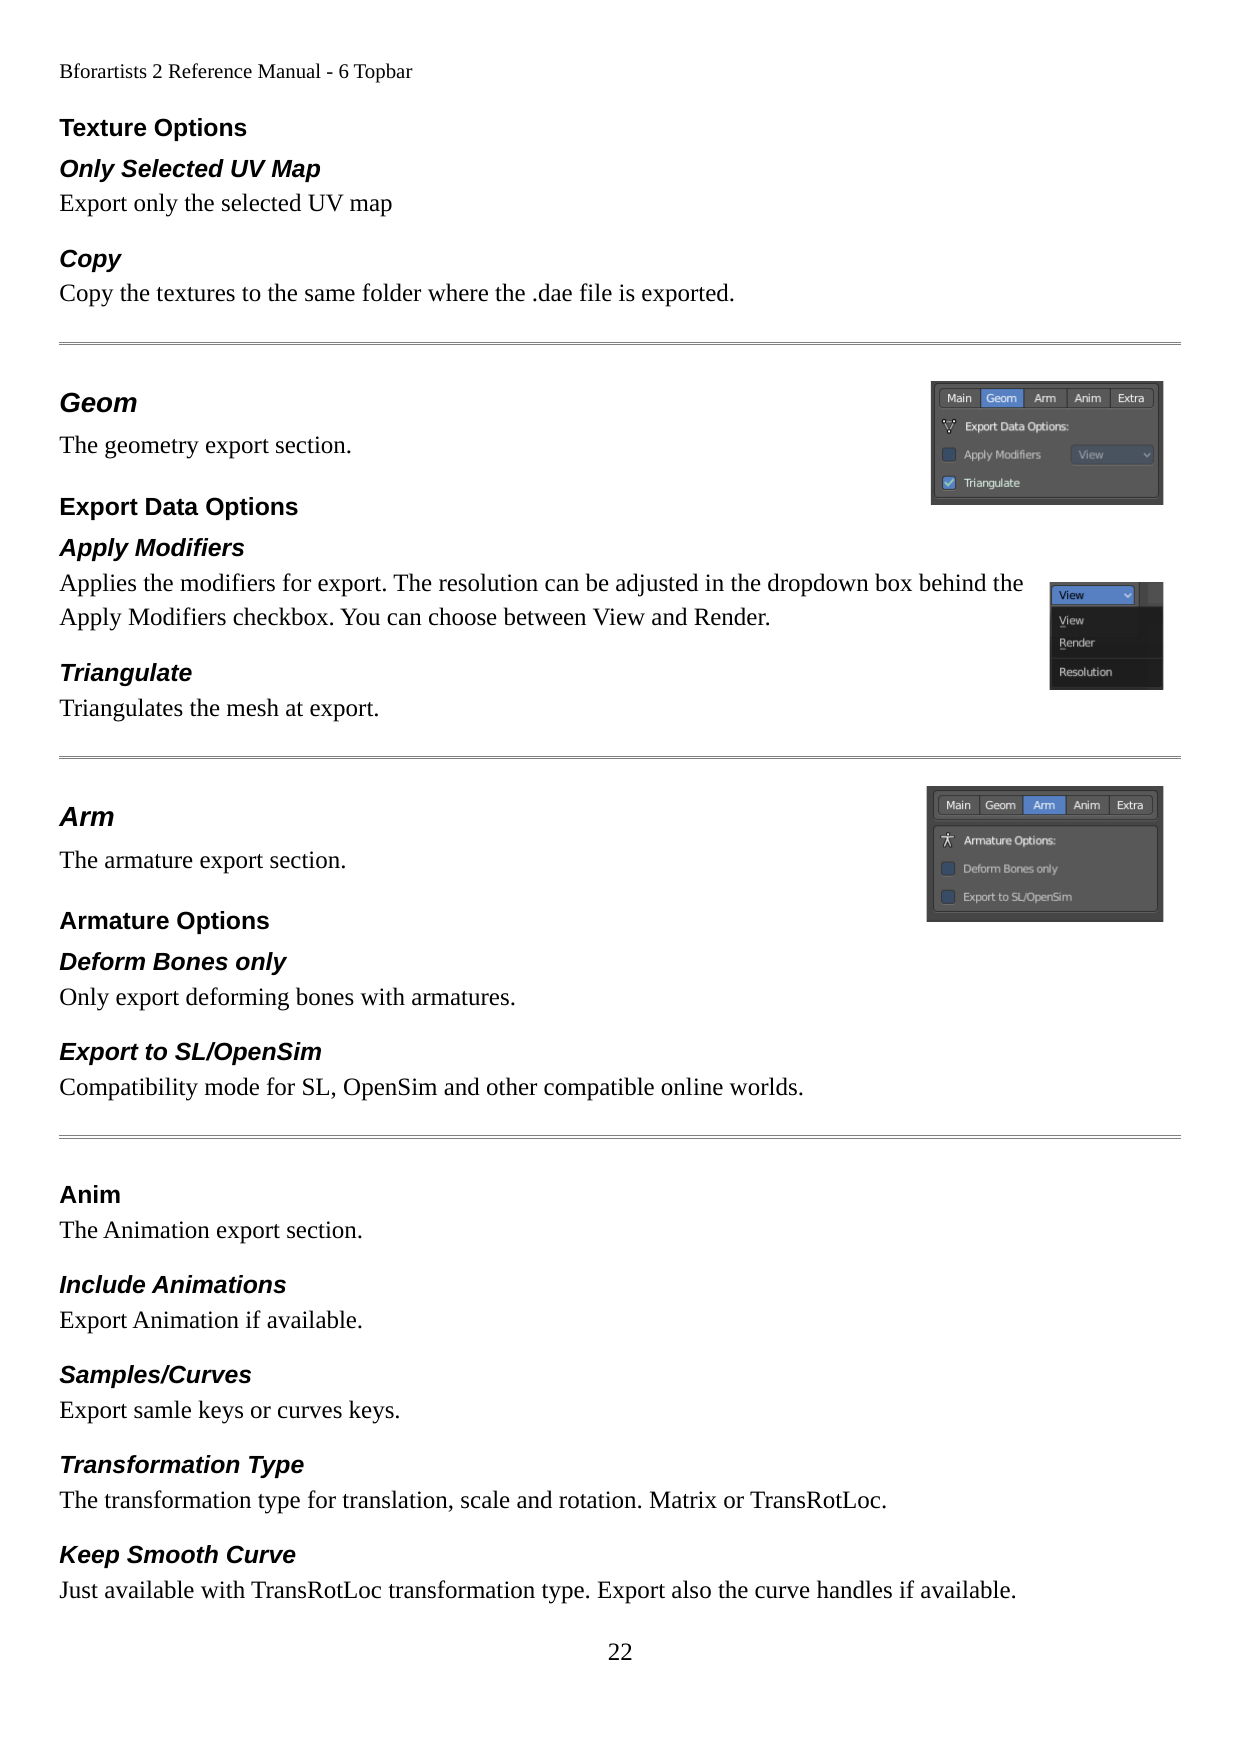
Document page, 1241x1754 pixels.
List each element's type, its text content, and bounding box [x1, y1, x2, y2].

subtitle Armature Options [59, 906, 1181, 935]
subtitle Samples/Curves [59, 1360, 1181, 1389]
text Applies the modifiers for export. The resolution can be adjusted in the dropdown box behind the Apply Modifiers checkbox. You can choose between View and Render. [59, 568, 1181, 631]
text Only export deforming bones with armatures. [59, 982, 1181, 1011]
subtitle Deform Bones only [59, 947, 1181, 976]
picture [930, 381, 1164, 505]
picture [926, 786, 1164, 922]
subtitle Triangulate [59, 658, 1049, 686]
subtitle Keep Smooth Curve [59, 1540, 1181, 1569]
text The transformation type for translation, scale and rotation. Matrix or TransRotLoc. [59, 1485, 1181, 1514]
subtitle [1164, 800, 1181, 832]
text Triangulates the mesh at export. [59, 693, 1181, 721]
subtitle Export to SL/OpenSim [59, 1037, 1181, 1066]
subtitle Export Data Options [59, 492, 1181, 521]
subtitle Transformation Type [59, 1450, 1181, 1479]
text The geometry export section. [59, 431, 930, 459]
subtitle Anim [59, 1180, 1181, 1208]
text The armature export section. [59, 845, 926, 873]
subtitle [1164, 658, 1181, 686]
text Copy the textures to the same folder where the .dae file is exported. [59, 278, 1181, 307]
text Compatibility mode for SL, OpenSim and other compatible online worlds. [59, 1072, 1181, 1101]
text Export samle keys or curves keys. [59, 1395, 1181, 1424]
text Export Animation if available. [59, 1305, 1181, 1333]
subtitle Geom [59, 386, 930, 418]
picture [1049, 582, 1164, 690]
text Export only the selected UV map [59, 188, 1181, 217]
subtitle Copy [59, 244, 1181, 272]
subtitle [1164, 386, 1181, 418]
text The Animation export section. [59, 1215, 1181, 1243]
subtitle Texture Options [59, 113, 1181, 141]
subtitle Only Selected UV Map [59, 154, 1181, 182]
subtitle Include Animations [59, 1270, 1181, 1298]
text Just available with TransRotLoc transformation type. Export also the curve handles if available. [59, 1575, 1181, 1604]
subtitle Arm [59, 800, 926, 832]
subtitle Apply Modifiers [59, 533, 1181, 562]
